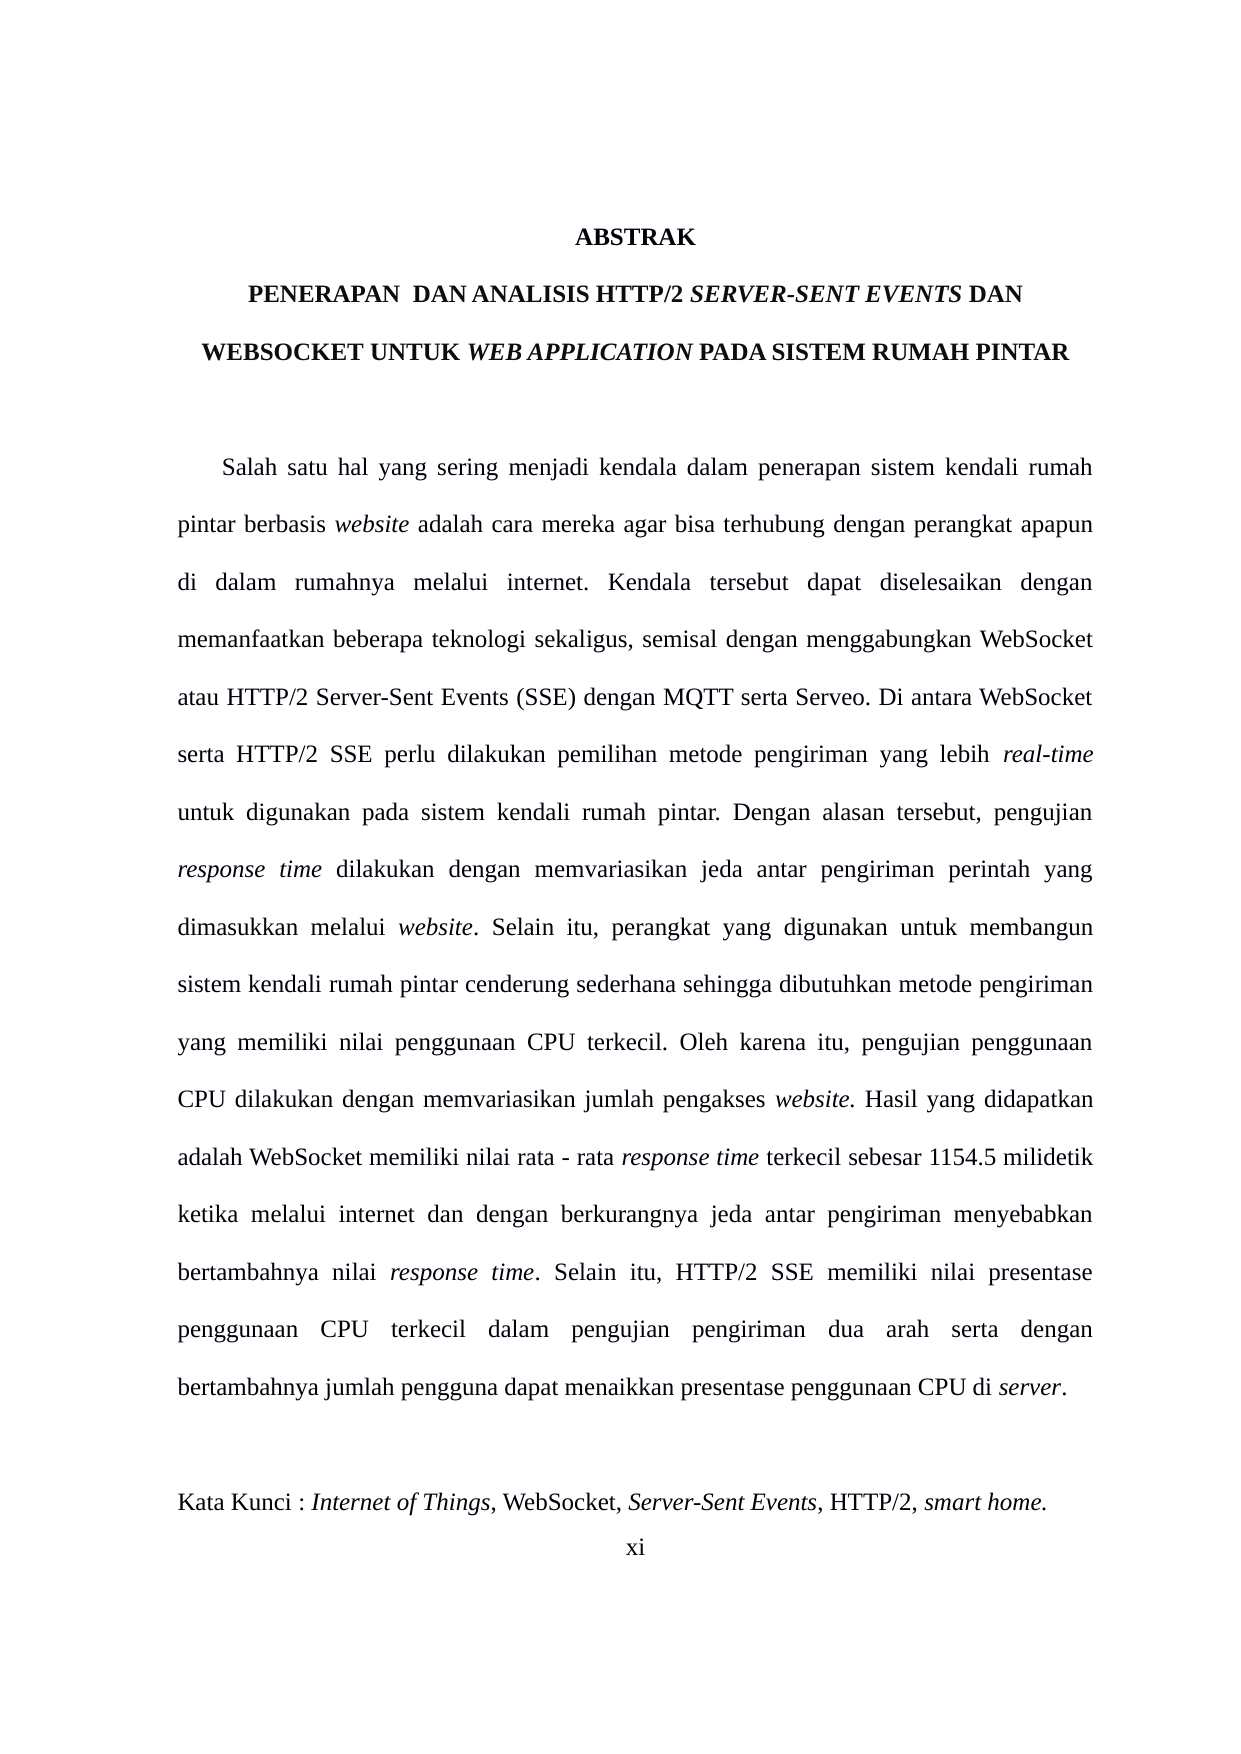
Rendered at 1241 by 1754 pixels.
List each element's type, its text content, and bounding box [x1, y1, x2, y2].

subtitle ABSTRAK [177, 222, 1093, 251]
text Salah satu hal yang sering menjadi kendala dalam penerapan sistem kendali rumah pintar berbasis website adalah cara mereka agar bisa terhubung dengan perangkat apapun di dalam rumahnya melalui internet. Kendala tersebut dapat diselesaikan dengan memanfaatkan beberapa teknologi sekaligus, semisal dengan menggabungkan WebSocket atau HTTP/2 Server-Sent Events (SSE) dengan MQTT serta Serveo. Di antara WebSocket serta HTTP/2 SSE perlu dilakukan pemilihan metode pengiriman yang lebih real-time untuk digunakan pada sistem kendali rumah pintar. Dengan alasan tersebut, pengujian response time dilakukan dengan memvariasikan jeda antar pengiriman perintah yang dimasukkan melalui website. Selain itu, perangkat yang digunakan untuk membangun sistem kendali rumah pintar cenderung sederhana sehingga dibutuhkan metode pengiriman yang memiliki nilai penggunaan CPU terkecil. Oleh karena itu, pengujian penggunaan CPU dilakukan dengan memvariasikan jumlah pengakses website. Hasil yang didapatkan adalah WebSocket memiliki nilai rata - rata response time terkecil sebesar 1154.5 milidetik ketika melalui internet dan dengan berkurangnya jeda antar pengiriman menyebabkan bertambahnya nilai response time. Selain itu, HTTP/2 SSE memiliki nilai presentase penggunaan CPU terkecil dalam pengujian pengiriman dua arah serta dengan bertambahnya jumlah pengguna dapat menaikkan presentase penggunaan CPU di server. [177, 452, 1093, 1401]
text Kata Kunci : Internet of Things, WebSocket, Server-Sent Events, HTTP/2, smart home. [177, 1487, 1093, 1516]
text PENERAPAN DAN ANALISIS HTTP/2 SERVER-SENT EVENTS DAN WEBSOCKET UNTUK WEB APPLICATION PADA SISTEM RUMAH PINTAR [177, 279, 1093, 366]
